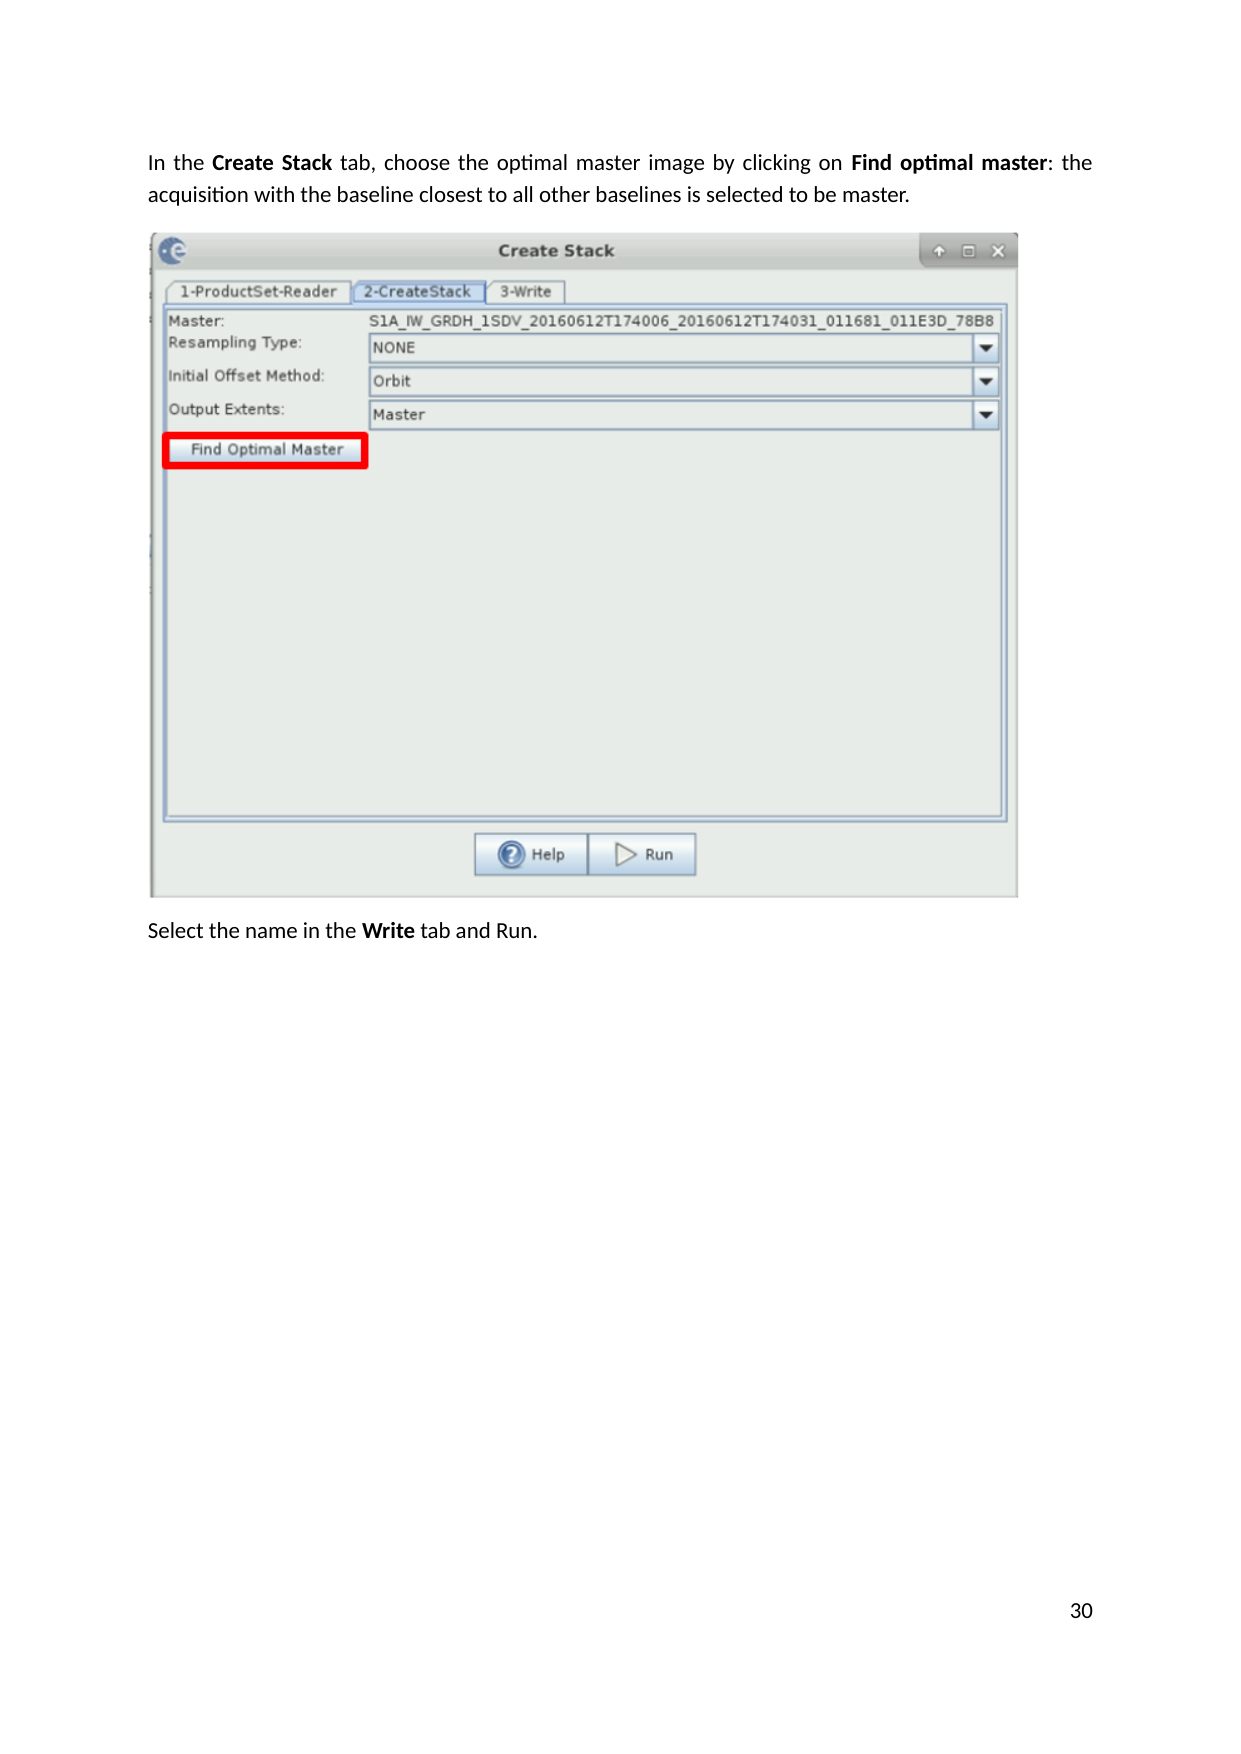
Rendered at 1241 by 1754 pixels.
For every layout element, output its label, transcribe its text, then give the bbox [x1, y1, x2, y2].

text Select the name in the Write tab and Run. [148, 916, 1093, 944]
text In the Create Stack tab, choose the optimal master image by clicking on Find optimal master: the acquisition with the baseline closest to all other baselines is selected to be master. [148, 148, 1093, 208]
picture [147, 224, 1022, 899]
